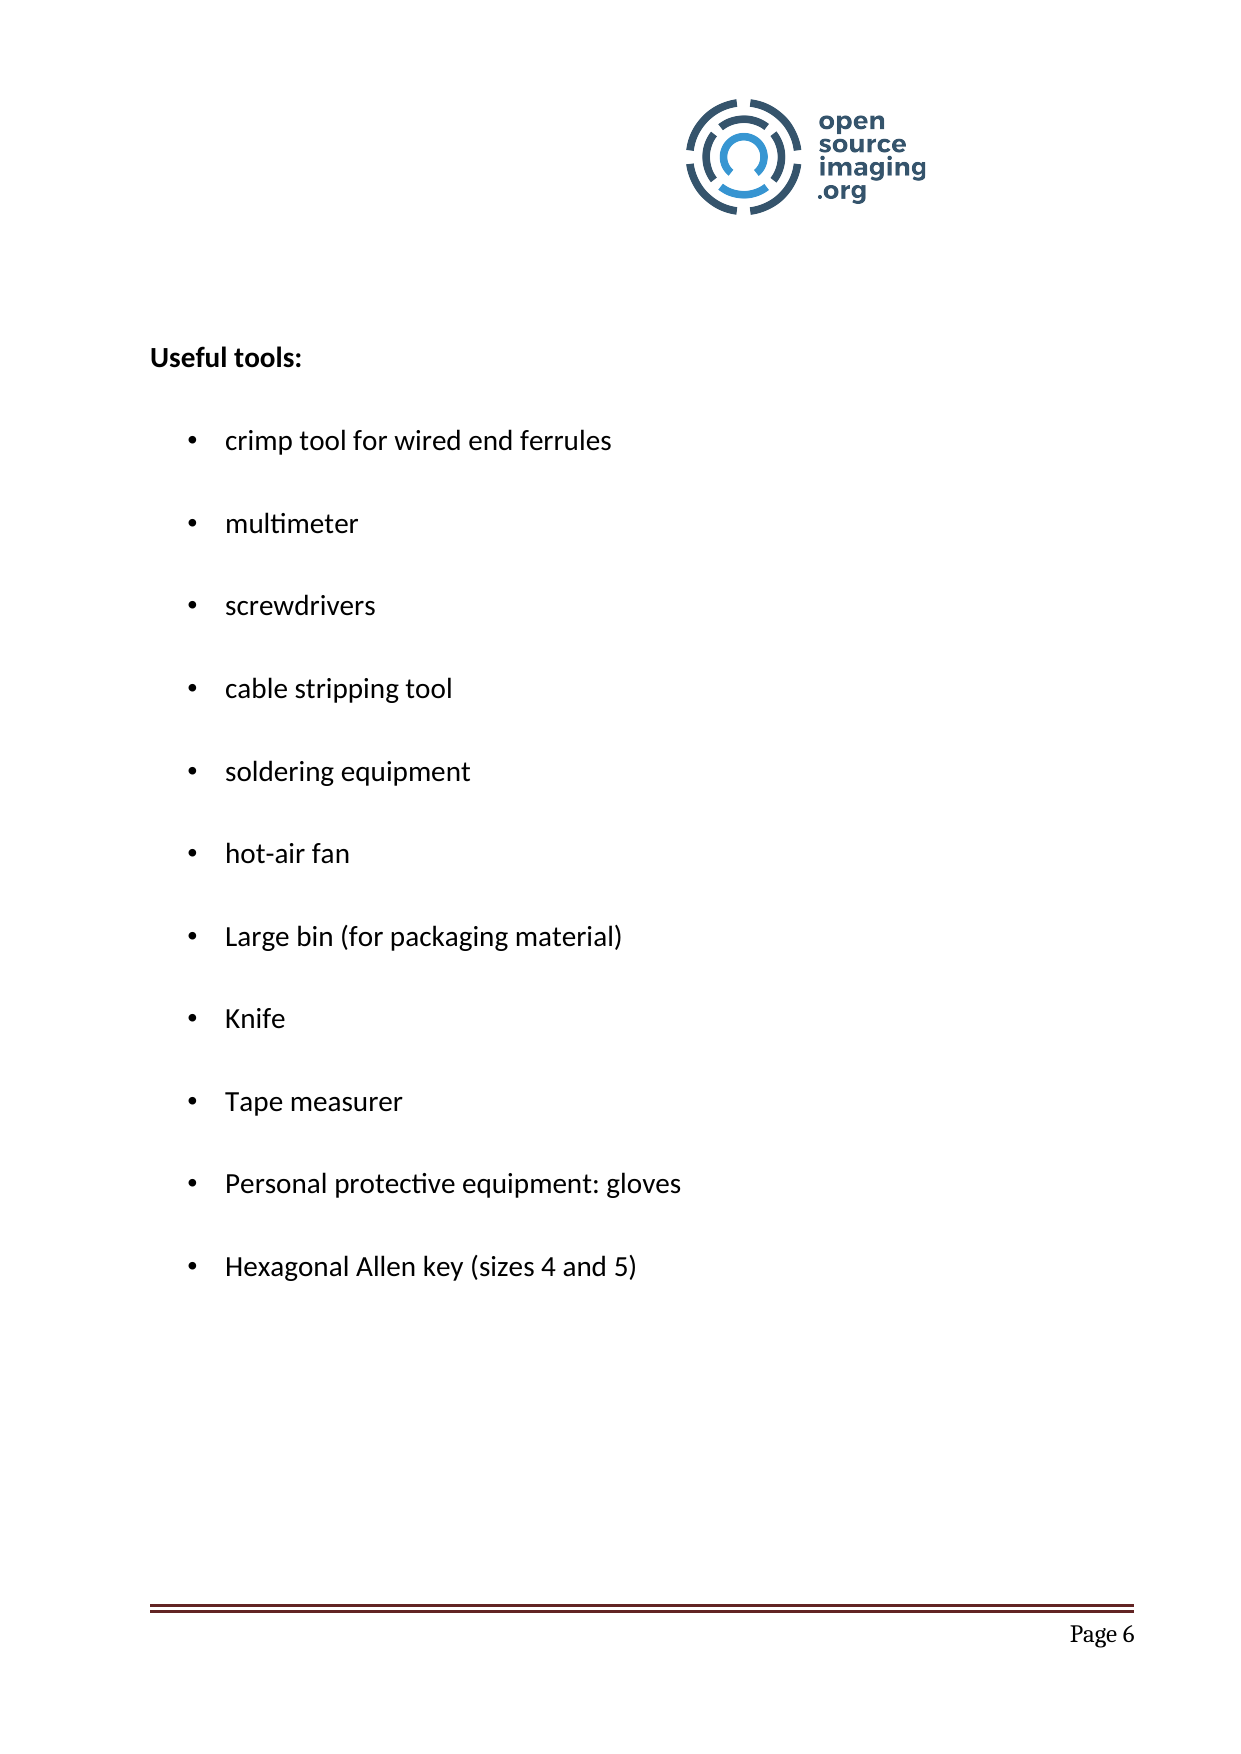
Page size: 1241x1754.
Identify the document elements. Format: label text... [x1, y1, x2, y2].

list cable stripping tool [187, 670, 1134, 706]
list multimeter [187, 505, 1134, 540]
list Knife [187, 1000, 1134, 1036]
list Tape measurer [187, 1083, 1134, 1119]
list hot-air fan [187, 835, 1134, 871]
list Hexagonal Allen key (sizes 4 and 5) [187, 1248, 1134, 1284]
text Useful tools: [150, 339, 1134, 375]
list crimp tool for wired end ferrules [187, 422, 1134, 458]
list Large bin (for packaging material) [187, 918, 1134, 953]
list soldering equipment [187, 753, 1134, 788]
list Personal protective equipment: gloves [187, 1166, 1134, 1201]
list screwdrivers [187, 587, 1134, 623]
